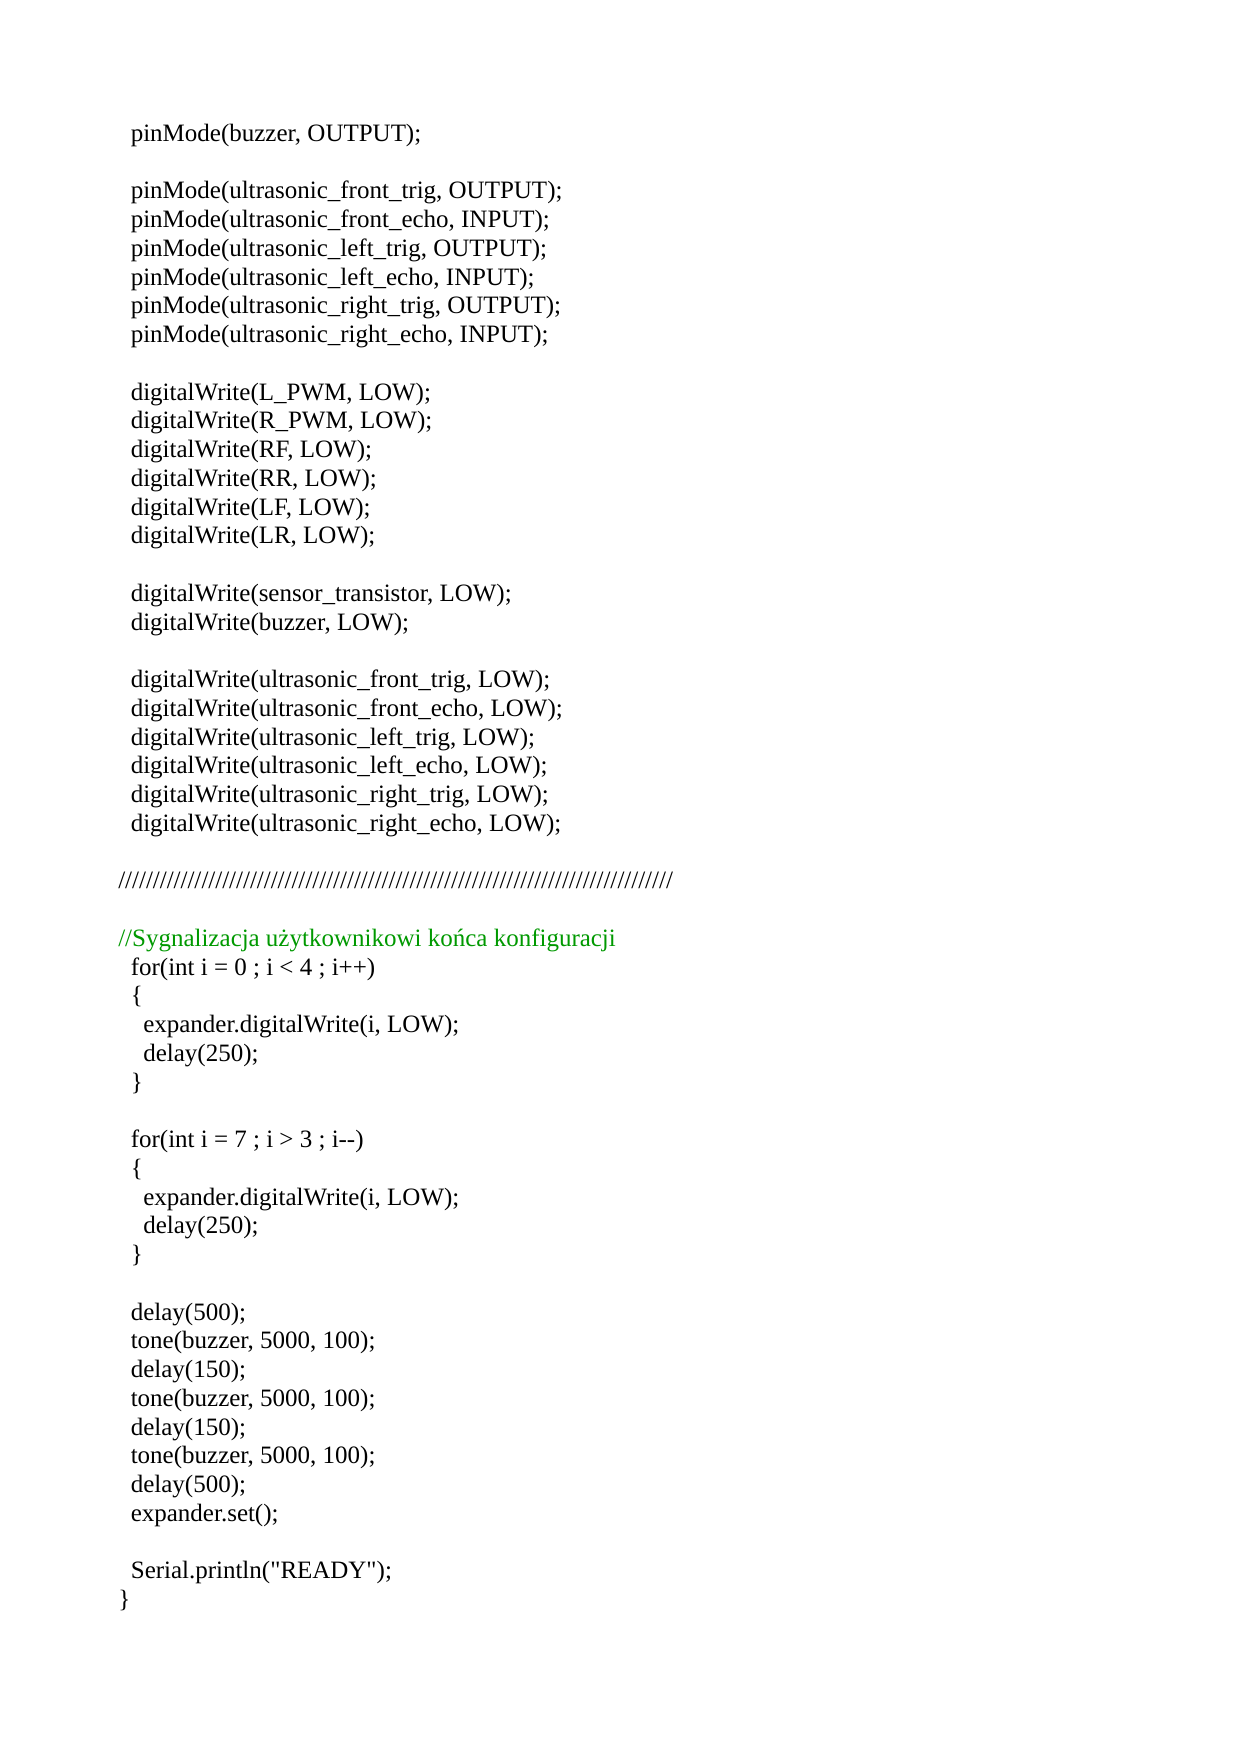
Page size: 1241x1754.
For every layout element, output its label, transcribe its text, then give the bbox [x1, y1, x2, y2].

text { [118, 981, 1122, 1009]
text pinMode(ultrasonic_left_echo, INPUT); [118, 262, 1122, 291]
text digitalWrite(RR, LOW); [118, 463, 1122, 492]
text } [118, 1239, 1122, 1268]
text delay(500); [118, 1297, 1122, 1326]
text //////////////////////////////////////////////////////////////////////////////// [118, 866, 1122, 894]
text digitalWrite(buzzer, LOW); [118, 607, 1122, 636]
text delay(250); [118, 1038, 1122, 1067]
text pinMode(ultrasonic_front_echo, INPUT); [118, 204, 1122, 233]
text } [118, 1067, 1122, 1096]
text pinMode(ultrasonic_front_trig, OUTPUT); [118, 176, 1122, 204]
text expander.digitalWrite(i, LOW); [118, 1182, 1122, 1211]
text digitalWrite(L_PWM, LOW); [118, 377, 1122, 406]
text expander.set(); [118, 1498, 1122, 1527]
text //Sygnalizacja użytkownikowi końca konfiguracji [118, 923, 1122, 952]
text digitalWrite(ultrasonic_front_echo, LOW); [118, 693, 1122, 722]
text tone(buzzer, 5000, 100); [118, 1383, 1122, 1412]
text delay(500); [118, 1469, 1122, 1498]
text pinMode(ultrasonic_left_trig, OUTPUT); [118, 233, 1122, 262]
text digitalWrite(LF, LOW); [118, 492, 1122, 521]
text delay(150); [118, 1354, 1122, 1383]
text expander.digitalWrite(i, LOW); [118, 1009, 1122, 1038]
text for(int i = 0 ; i < 4 ; i++) [118, 952, 1122, 981]
text delay(150); [118, 1412, 1122, 1441]
text { [118, 1153, 1122, 1182]
text } [118, 1584, 1122, 1613]
text digitalWrite(LR, LOW); [118, 521, 1122, 549]
text digitalWrite(ultrasonic_left_trig, LOW); [118, 722, 1122, 751]
text digitalWrite(ultrasonic_left_echo, LOW); [118, 751, 1122, 779]
text delay(250); [118, 1211, 1122, 1239]
text pinMode(ultrasonic_right_echo, INPUT); [118, 319, 1122, 348]
text tone(buzzer, 5000, 100); [118, 1441, 1122, 1469]
text digitalWrite(RF, LOW); [118, 434, 1122, 463]
text digitalWrite(ultrasonic_right_echo, LOW); [118, 808, 1122, 837]
text digitalWrite(sensor_transistor, LOW); [118, 578, 1122, 607]
text for(int i = 7 ; i > 3 ; i--) [118, 1124, 1122, 1153]
text Serial.println("READY"); [118, 1556, 1122, 1584]
text digitalWrite(ultrasonic_front_trig, LOW); [118, 664, 1122, 693]
text pinMode(buzzer, OUTPUT); [118, 118, 1122, 147]
text digitalWrite(ultrasonic_right_trig, LOW); [118, 779, 1122, 808]
text digitalWrite(R_PWM, LOW); [118, 406, 1122, 434]
text tone(buzzer, 5000, 100); [118, 1326, 1122, 1354]
text pinMode(ultrasonic_right_trig, OUTPUT); [118, 291, 1122, 319]
